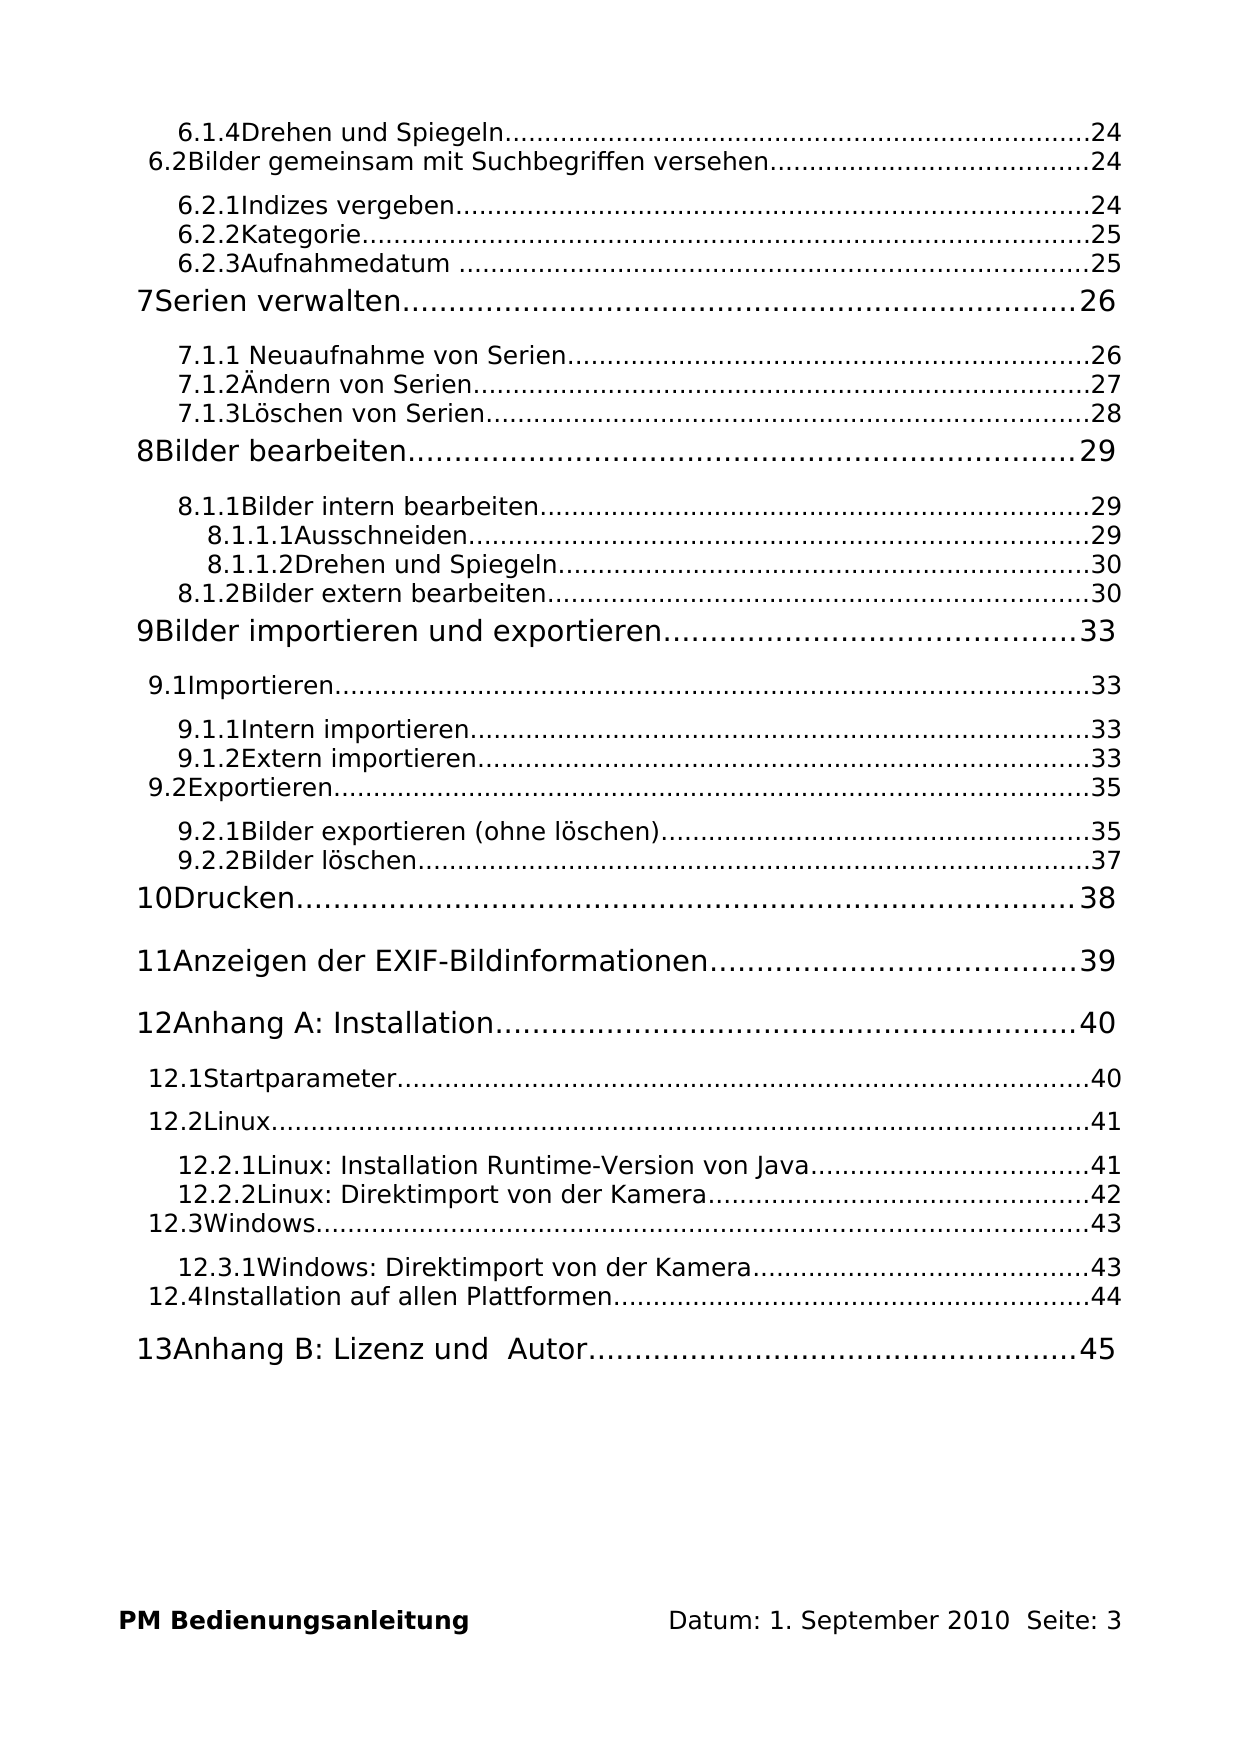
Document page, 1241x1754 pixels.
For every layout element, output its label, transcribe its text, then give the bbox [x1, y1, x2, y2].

text 12.3.1Windows: Direktimport von der Kamera 43 [177, 1253, 1122, 1282]
text 9.1Importieren 33 [148, 671, 1122, 700]
text 12.2.1Linux: Installation Runtime-Version von Java 41 [177, 1151, 1122, 1180]
text 9.2Exportieren 35 [148, 773, 1122, 802]
text 6.2.2Kategorie 25 [177, 220, 1122, 249]
text 6.1.4Drehen und Spiegeln 24 [177, 118, 1122, 147]
text 7.1.3Löschen von Serien 28 [177, 400, 1122, 429]
text 8.1.1Bilder intern bearbeiten 29 [177, 492, 1122, 521]
text 9.2.1Bilder exportieren (ohne löschen) 35 [177, 817, 1122, 846]
text 6.2.1Indizes vergeben 24 [177, 191, 1122, 220]
text 10Drucken 38 [130, 881, 1116, 915]
text 8Bilder bearbeiten 29 [130, 435, 1116, 469]
text 12.4Installation auf allen Plattformen 44 [148, 1282, 1122, 1312]
text 7.1.1 Neuaufnahme von Serien 26 [177, 341, 1122, 371]
text 9.1.2Extern importieren 33 [177, 744, 1122, 773]
text 8.1.1.2Drehen und Spiegeln 30 [207, 550, 1122, 579]
text 9Bilder importieren und exportieren 33 [130, 614, 1116, 648]
text 7.1.2Ändern von Serien 27 [177, 371, 1122, 400]
text 9.1.1Intern importieren 33 [177, 715, 1122, 744]
text 12.2.2Linux: Direktimport von der Kamera 42 [177, 1180, 1122, 1209]
text 12.3Windows 43 [148, 1209, 1122, 1239]
text 13Anhang B: Lizenz und Autor 45 [130, 1332, 1116, 1366]
text 11Anzeigen der EXIF-Bildinformationen 39 [130, 944, 1116, 978]
text 12.2Linux 41 [148, 1107, 1122, 1137]
text 8.1.1.1Ausschneiden 29 [207, 521, 1122, 550]
text 7Serien verwalten 26 [130, 284, 1116, 318]
text 6.2Bilder gemeinsam mit Suchbegriffen versehen 24 [148, 147, 1122, 176]
text 9.2.2Bilder löschen 37 [177, 846, 1122, 875]
text 8.1.2Bilder extern bearbeiten 30 [177, 579, 1122, 608]
text 12Anhang A: Installation 40 [130, 1007, 1116, 1041]
text 6.2.3Aufnahmedatum 25 [177, 249, 1122, 278]
text 12.1Startparameter 40 [148, 1064, 1122, 1093]
